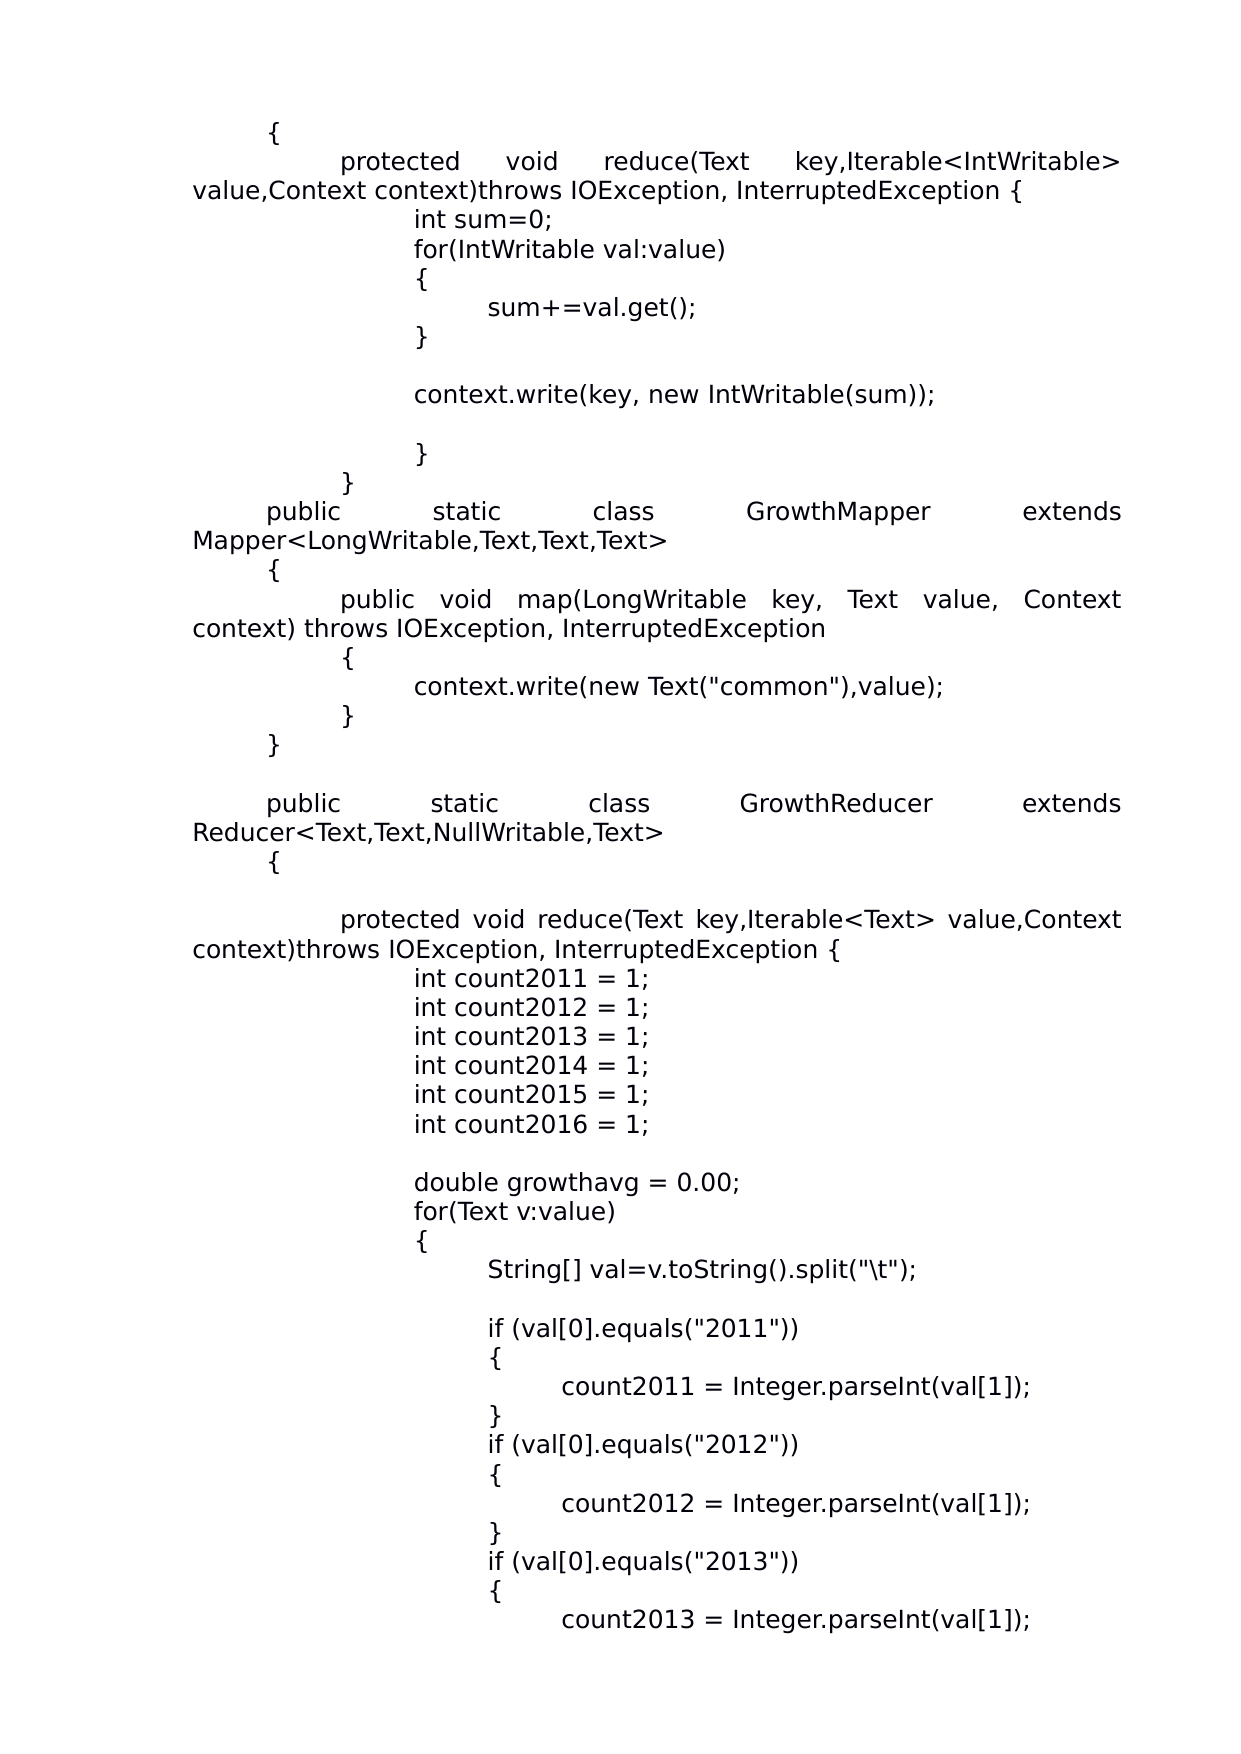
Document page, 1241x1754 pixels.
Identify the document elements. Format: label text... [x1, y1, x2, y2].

text { [192, 1226, 1122, 1256]
text if (val[0].equals("2013")) [192, 1547, 1122, 1576]
text count2011 = Integer.parseInt(val[1]); [192, 1372, 1122, 1401]
text { [192, 1343, 1122, 1372]
text { [192, 264, 1122, 293]
text int count2016 = 1; [192, 1110, 1122, 1139]
text protected void reduce(Text key,Iterable<IntWritable> value,Context context)throws IOException, InterruptedException { [192, 147, 1122, 206]
text } [192, 1401, 1122, 1431]
text { [192, 556, 1122, 585]
text if (val[0].equals("2011")) [192, 1314, 1122, 1343]
text String[] val=v.toString().split("\t"); [192, 1256, 1122, 1285]
text int count2011 = 1; [192, 964, 1122, 993]
text { [192, 1460, 1122, 1489]
text } [192, 439, 1122, 468]
text { [192, 847, 1122, 876]
text public static class GrowthReducer extends Reducer<Text,Text,NullWritable,Text> [192, 789, 1122, 847]
text double growthavg = 0.00; [192, 1168, 1122, 1197]
text for(IntWritable val:value) [192, 235, 1122, 264]
text count2013 = Integer.parseInt(val[1]); [192, 1606, 1122, 1635]
text { [192, 643, 1122, 672]
text sum+=val.get(); [192, 293, 1122, 322]
text } [192, 731, 1122, 760]
text protected void reduce(Text key,Iterable<Text> value,Context context)throws IOException, InterruptedException { [192, 906, 1122, 964]
text } [192, 322, 1122, 351]
text public static class GrowthMapper extends Mapper<LongWritable,Text,Text,Text> [192, 497, 1122, 556]
text for(Text v:value) [192, 1197, 1122, 1226]
text } [192, 1518, 1122, 1547]
text public void map(LongWritable key, Text value, Context context) throws IOException, InterruptedException [192, 585, 1122, 643]
text { [192, 1576, 1122, 1606]
text int count2012 = 1; [192, 993, 1122, 1022]
text context.write(new Text("common"),value); [192, 672, 1122, 701]
text if (val[0].equals("2012")) [192, 1431, 1122, 1460]
text int count2014 = 1; [192, 1051, 1122, 1081]
text context.write(key, new IntWritable(sum)); [192, 381, 1122, 410]
text { [192, 118, 1122, 147]
text int count2015 = 1; [192, 1081, 1122, 1110]
text } [192, 701, 1122, 731]
text count2012 = Integer.parseInt(val[1]); [192, 1489, 1122, 1518]
text } [192, 468, 1122, 497]
text int sum=0; [192, 206, 1122, 235]
text int count2013 = 1; [192, 1022, 1122, 1051]
